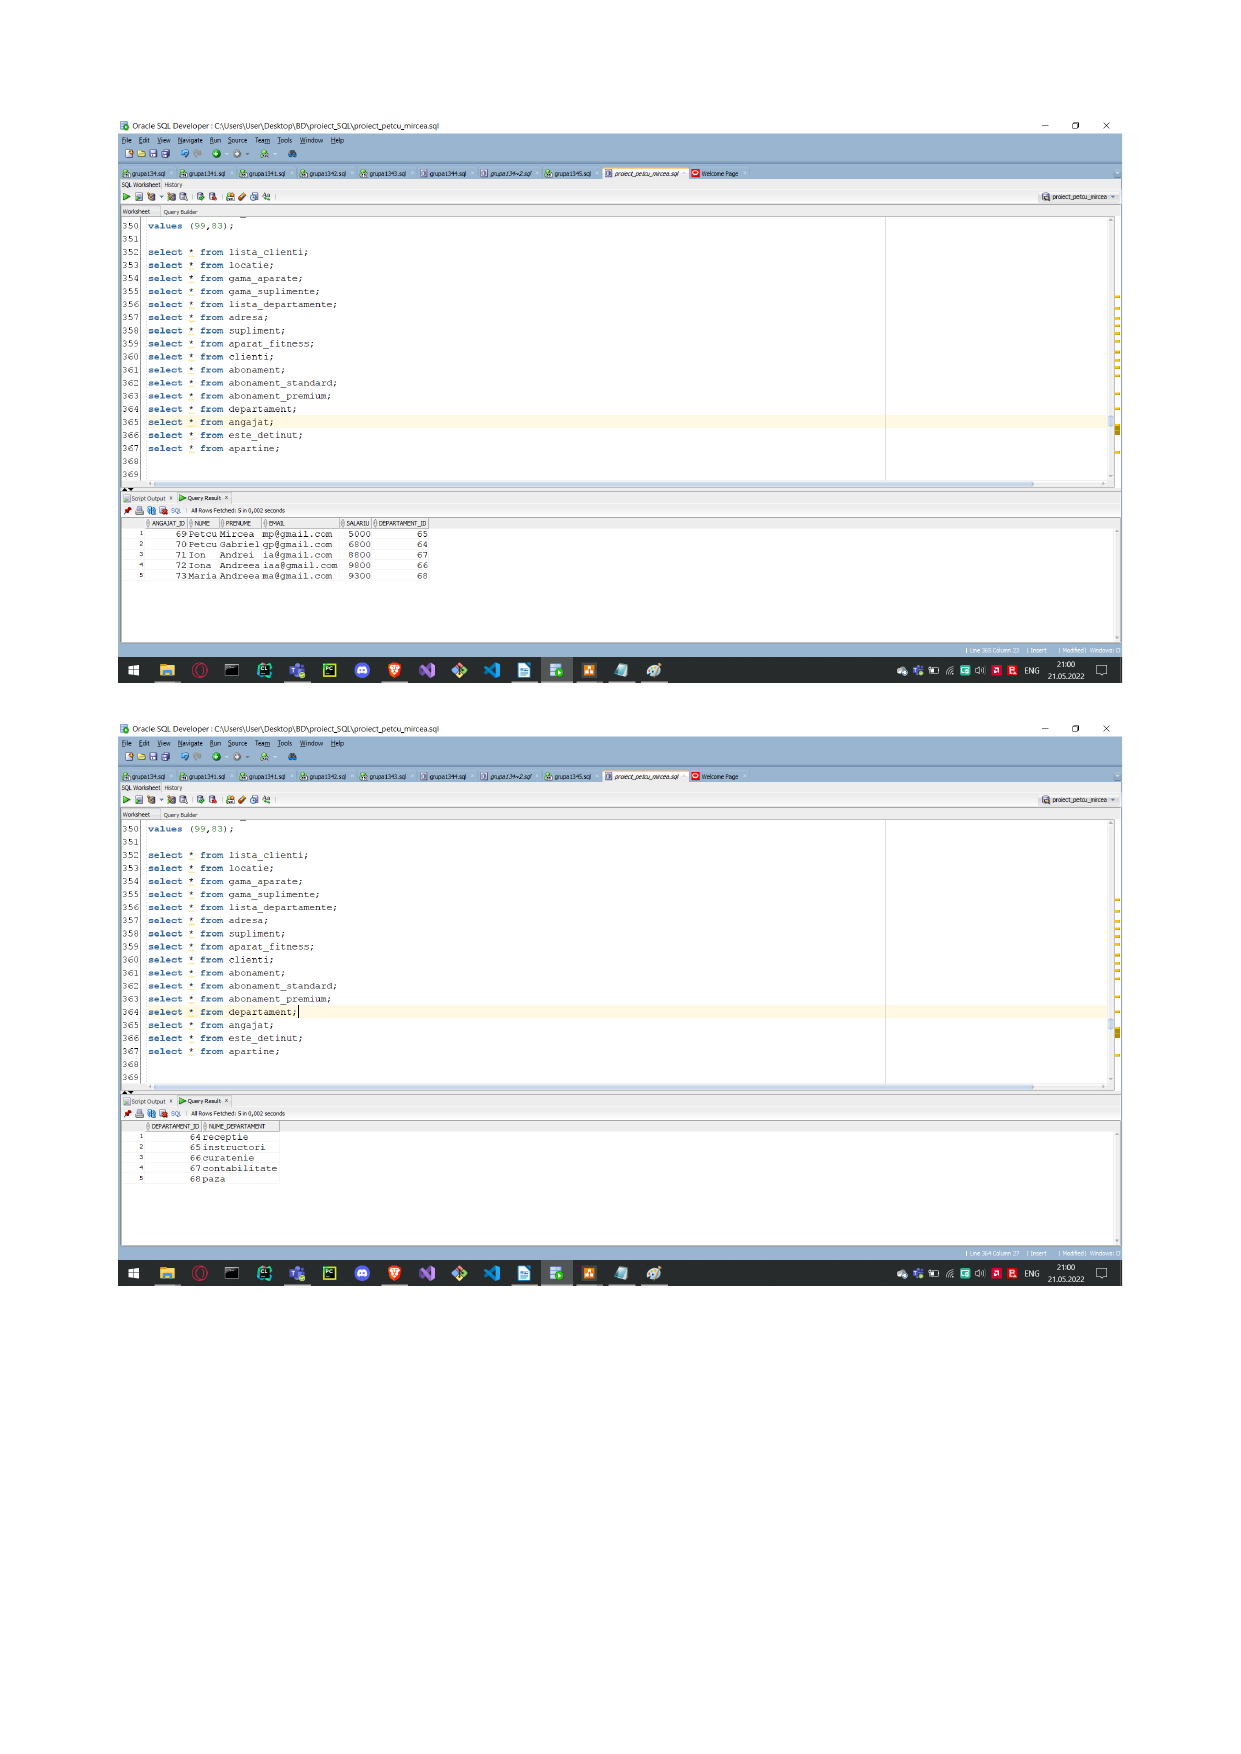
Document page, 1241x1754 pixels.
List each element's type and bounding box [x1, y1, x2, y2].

picture [118, 118, 1123, 683]
picture [118, 721, 1123, 1286]
